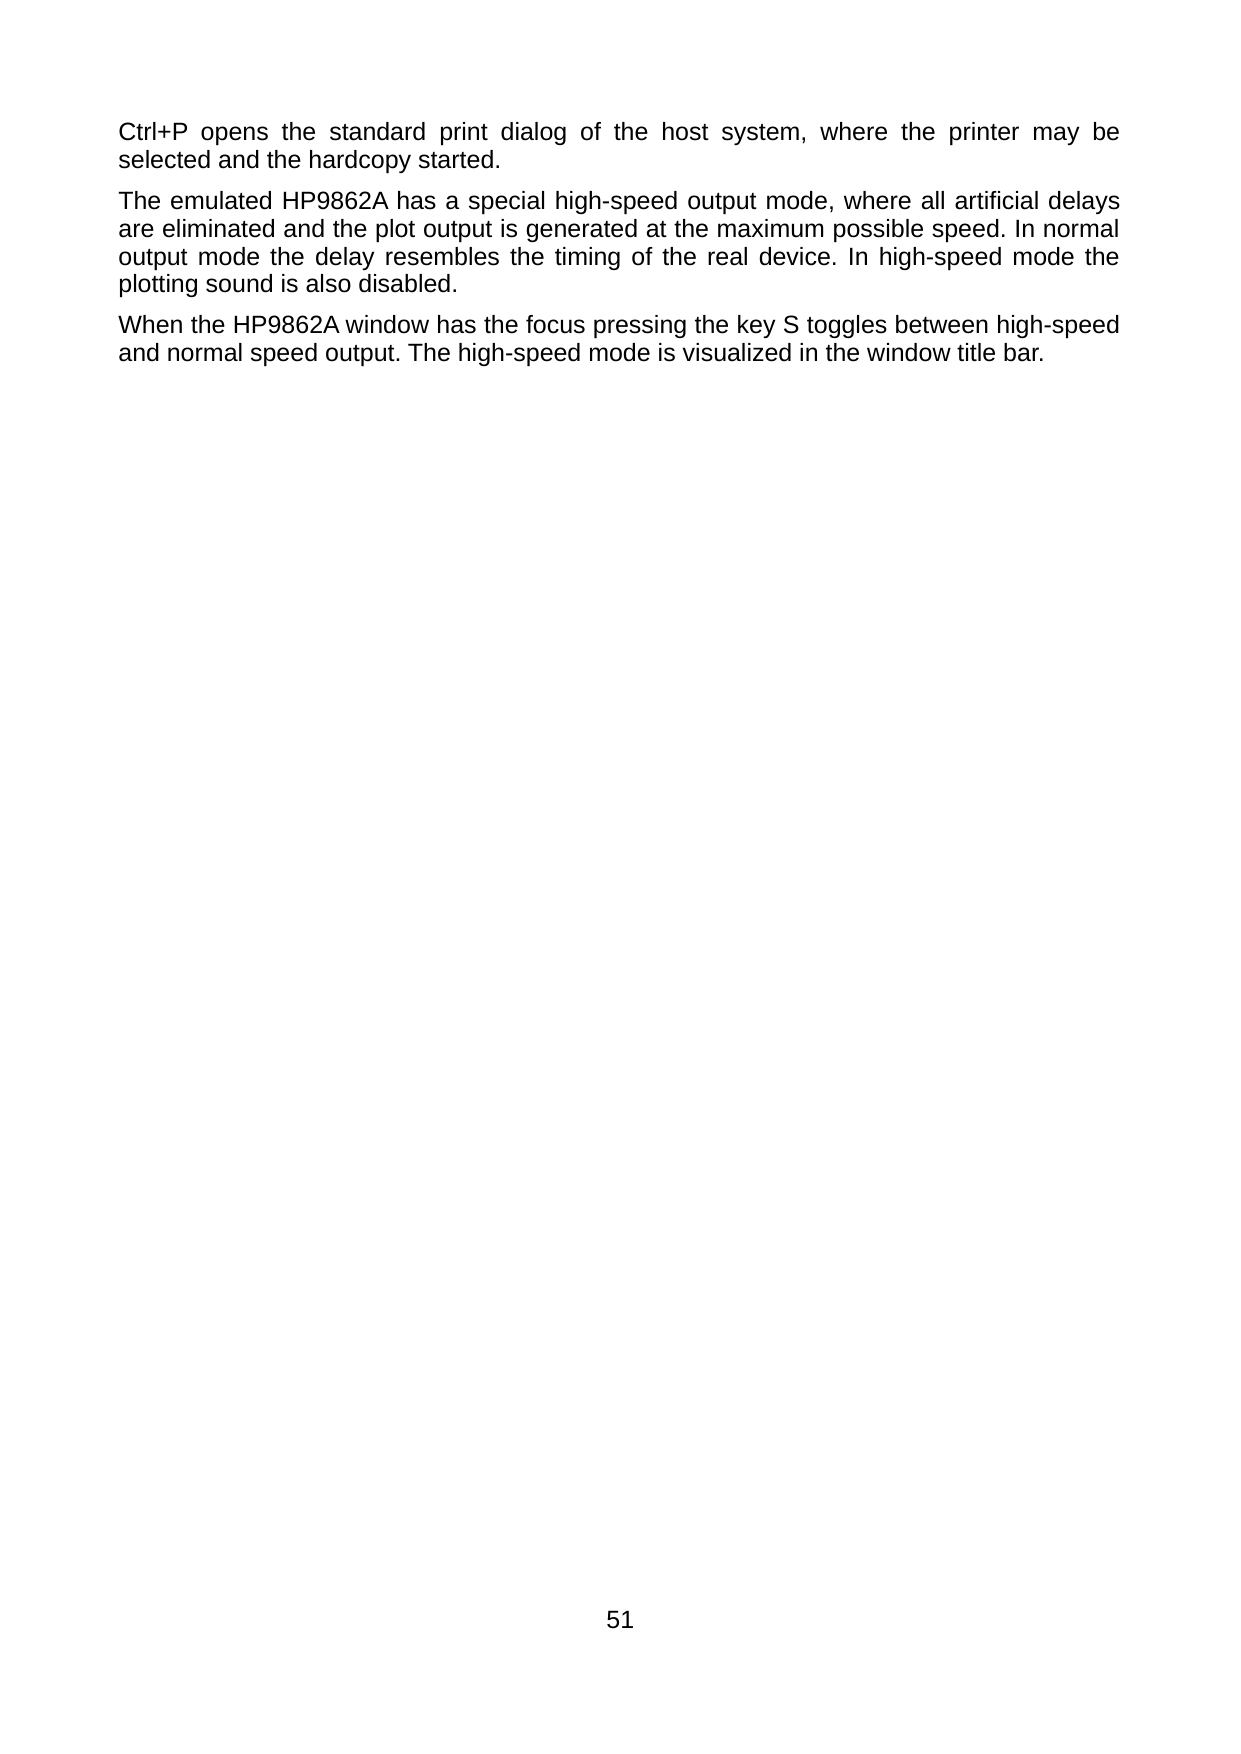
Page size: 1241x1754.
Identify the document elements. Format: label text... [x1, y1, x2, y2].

text The emulated HP9862A has a special high-speed output mode, where all artificial delays are eliminated and the plot output is generated at the maximum possible speed. In normal output mode the delay resembles the timing of the real device. In high-speed mode the plotting sound is also disabled. [118, 186, 1122, 298]
text When the HP9862A window has the focus pressing the key S toggles between high-speed and normal speed output. The high-speed mode is visualized in the window title bar. [118, 311, 1122, 366]
text Ctrl+P opens the standard print dialog of the host system, where the printer may be selected and the hardcopy started. [118, 118, 1122, 174]
